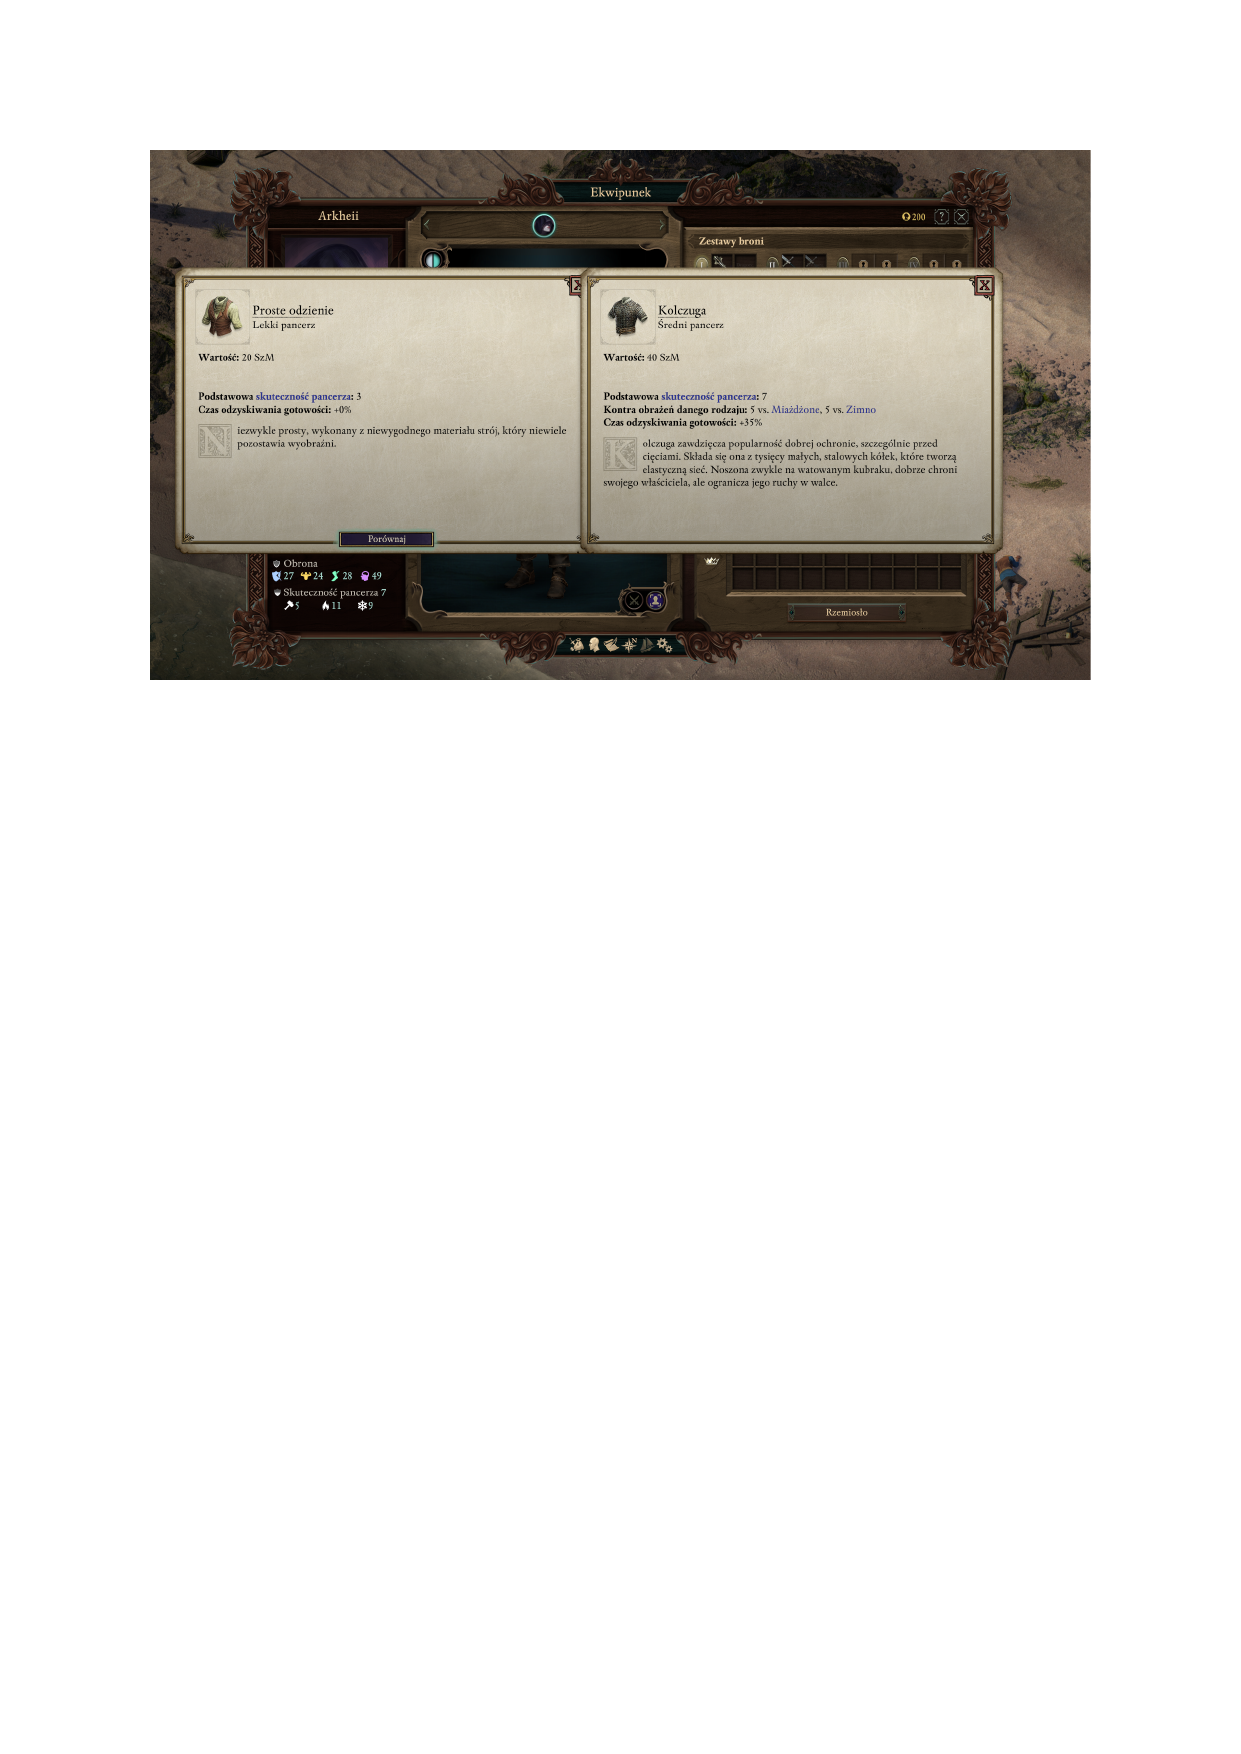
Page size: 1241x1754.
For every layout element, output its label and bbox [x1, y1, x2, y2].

picture [150, 150, 1091, 680]
